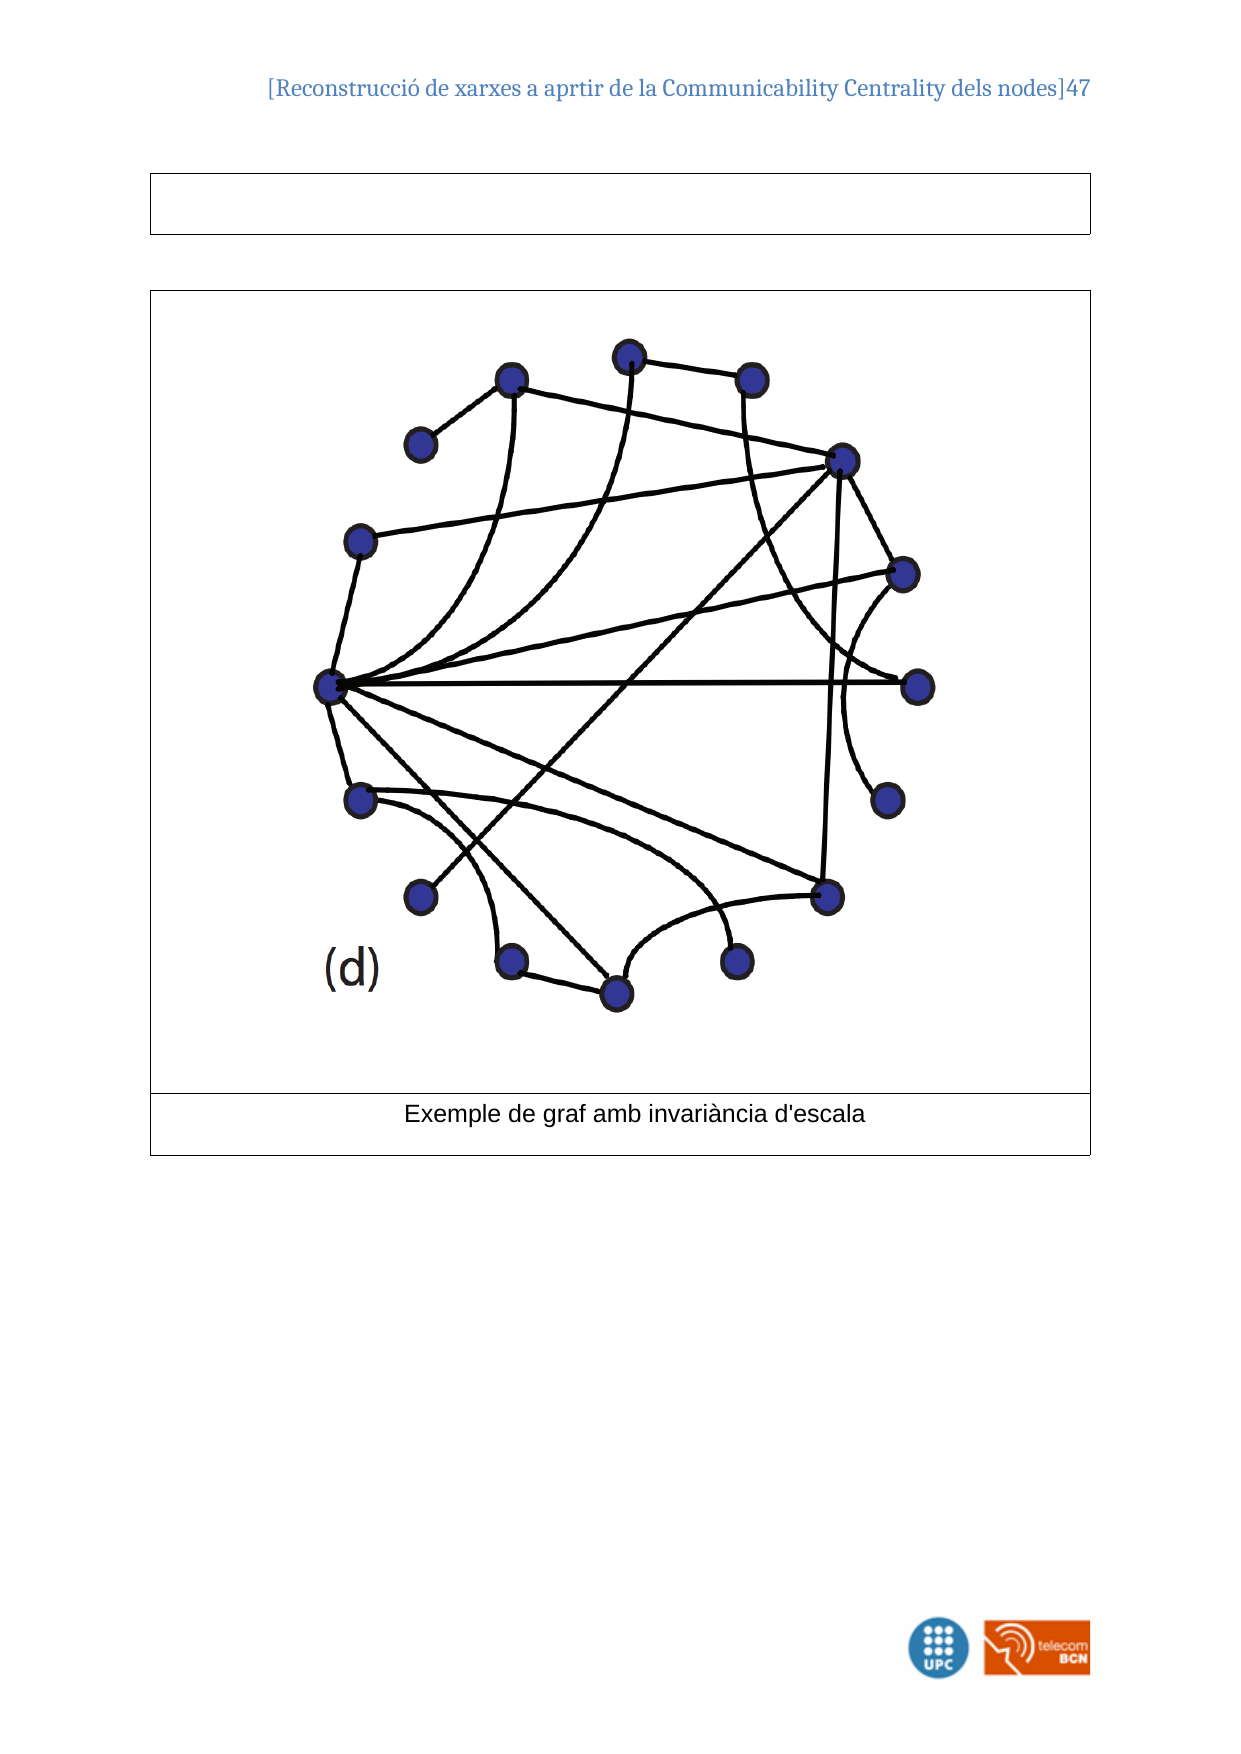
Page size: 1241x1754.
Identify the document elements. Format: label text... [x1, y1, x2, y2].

picture [295, 295, 946, 1034]
picture [904, 1614, 1091, 1681]
table_cell Exemple de graf amb invariància d'escala [151, 1094, 1090, 1154]
table_header [151, 291, 1090, 1093]
table_cell [151, 174, 1090, 234]
